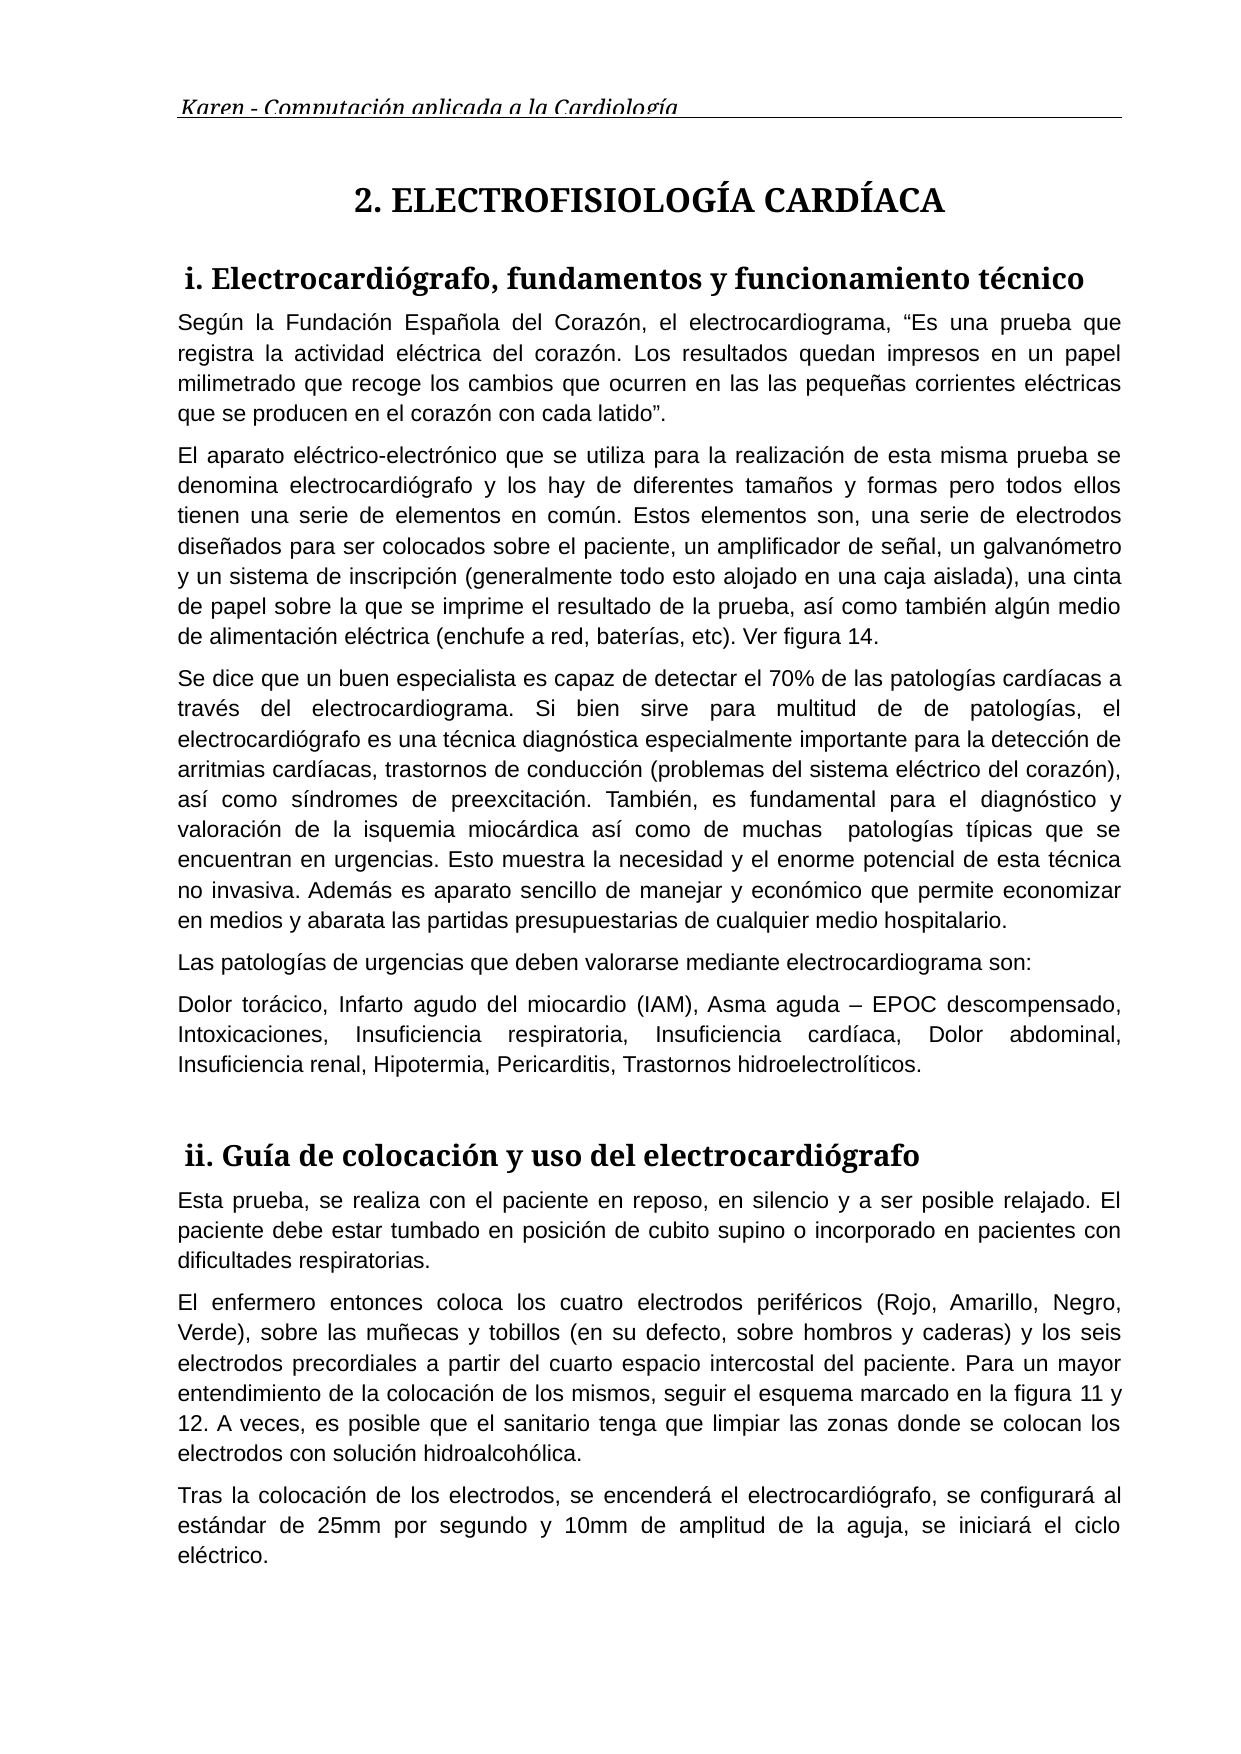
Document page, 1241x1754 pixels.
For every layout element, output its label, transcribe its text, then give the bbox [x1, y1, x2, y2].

list Se dice que un buen especialista es capaz de detectar el 70% de las patologías cardíacas a través del electrocardiograma. Si bien sirve para multitud de de patologías, el electrocardiógrafo es una técnica diagnóstica especialmente importante para la detección de arritmias cardíacas, trastornos de conducción (problemas del sistema eléctrico del corazón), así como síndromes de preexcitación. También, es fundamental para el diagnóstico y valoración de la isquemia miocárdica así como de muchas patologías típicas que se encuentran en urgencias. Esto muestra la necesidad y el enorme potencial de esta técnica no invasiva. Además es aparato sencillo de manejar y económico que permite economizar en medios y abarata las partidas presupuestarias de cualquier medio hospitalario. [177, 665, 1122, 933]
list Guía de colocación y uso del electrocardiógrafo [177, 1135, 1122, 1175]
text Dolor torácico, Infarto agudo del miocardio (IAM), Asma aguda – EPOC descompensado, Intoxicaciones, Insuficiencia respiratoria, Insuficiencia cardíaca, Dolor abdominal, Insuficiencia renal, Hipotermia, Pericarditis, Trastornos hidroelectrolíticos. [177, 991, 1122, 1078]
list El aparato eléctrico-electrónico que se utiliza para la realización de esta misma prueba se denomina electrocardiógrafo y los hay de diferentes tamaños y formas pero todos ellos tienen una serie de elementos en común. Estos elementos son, una serie de electrodos diseñados para ser colocados sobre el paciente, un amplificador de señal, un galvanómetro y un sistema de inscripción (generalmente todo esto alojado en una caja aislada), una cinta de papel sobre la que se imprime el resultado de la prueba, así como también algún medio de alimentación eléctrica (enchufe a red, baterías, etc). Ver figura 14. [177, 442, 1122, 649]
text Tras la colocación de los electrodos, se encenderá el electrocardiógrafo, se configurará al estándar de 25mm por segundo y 10mm de amplitud de la aguja, se iniciará el ciclo eléctrico. [177, 1482, 1122, 1569]
list Electrocardiógrafo, fundamentos y funcionamiento técnico [177, 258, 1122, 298]
text Esta prueba, se realiza con el paciente en reposo, en silencio y a ser posible relajado. El paciente debe estar tumbado en posición de cubito supino o incorporado en pacientes con dificultades respiratorias. [177, 1187, 1122, 1273]
list Según la Fundación Española del Corazón, el electrocardiograma, “Es una prueba que registra la actividad eléctrica del corazón. Los resultados quedan impresos en un papel milimetrado que recoge los cambios que ocurren en las las pequeñas corrientes eléctricas que se producen en el corazón con cada latido”. [177, 309, 1122, 426]
list Electrofisiología cardíaca [177, 177, 1122, 222]
list Las patologías de urgencias que deben valorarse mediante electrocardiograma son: [177, 949, 1122, 975]
text El enfermero entonces coloca los cuatro electrodos periféricos (Rojo, Amarillo, Negro, Verde), sobre las muñecas y tobillos (en su defecto, sobre hombros y caderas) y los seis electrodos precordiales a partir del cuarto espacio intercostal del paciente. Para un mayor entendimiento de la colocación de los mismos, seguir el esquema marcado en la figura 11 y 12. A veces, es posible que el sanitario tenga que limpiar las zonas donde se colocan los electrodos con solución hidroalcohólica. [177, 1289, 1122, 1466]
